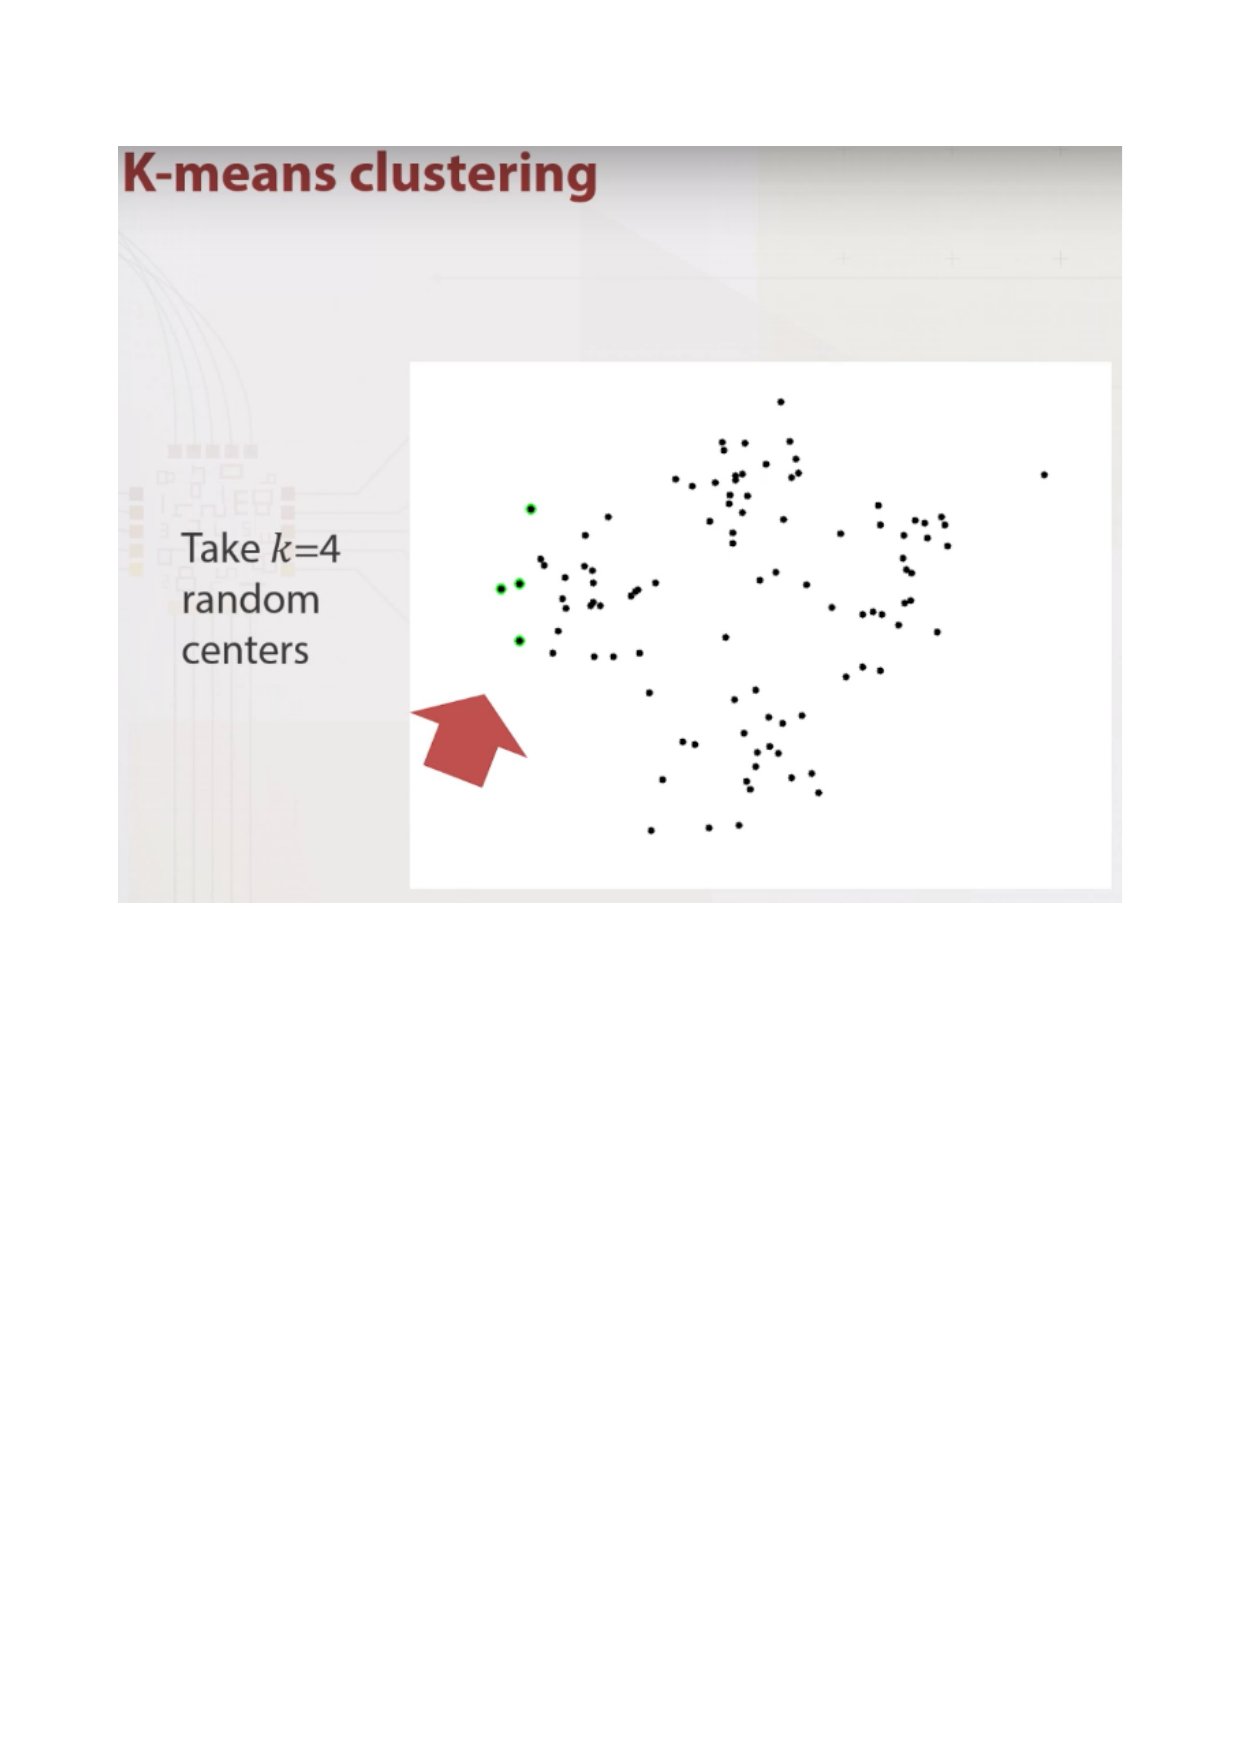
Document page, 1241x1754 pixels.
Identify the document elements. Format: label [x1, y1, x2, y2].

picture [118, 146, 1123, 903]
